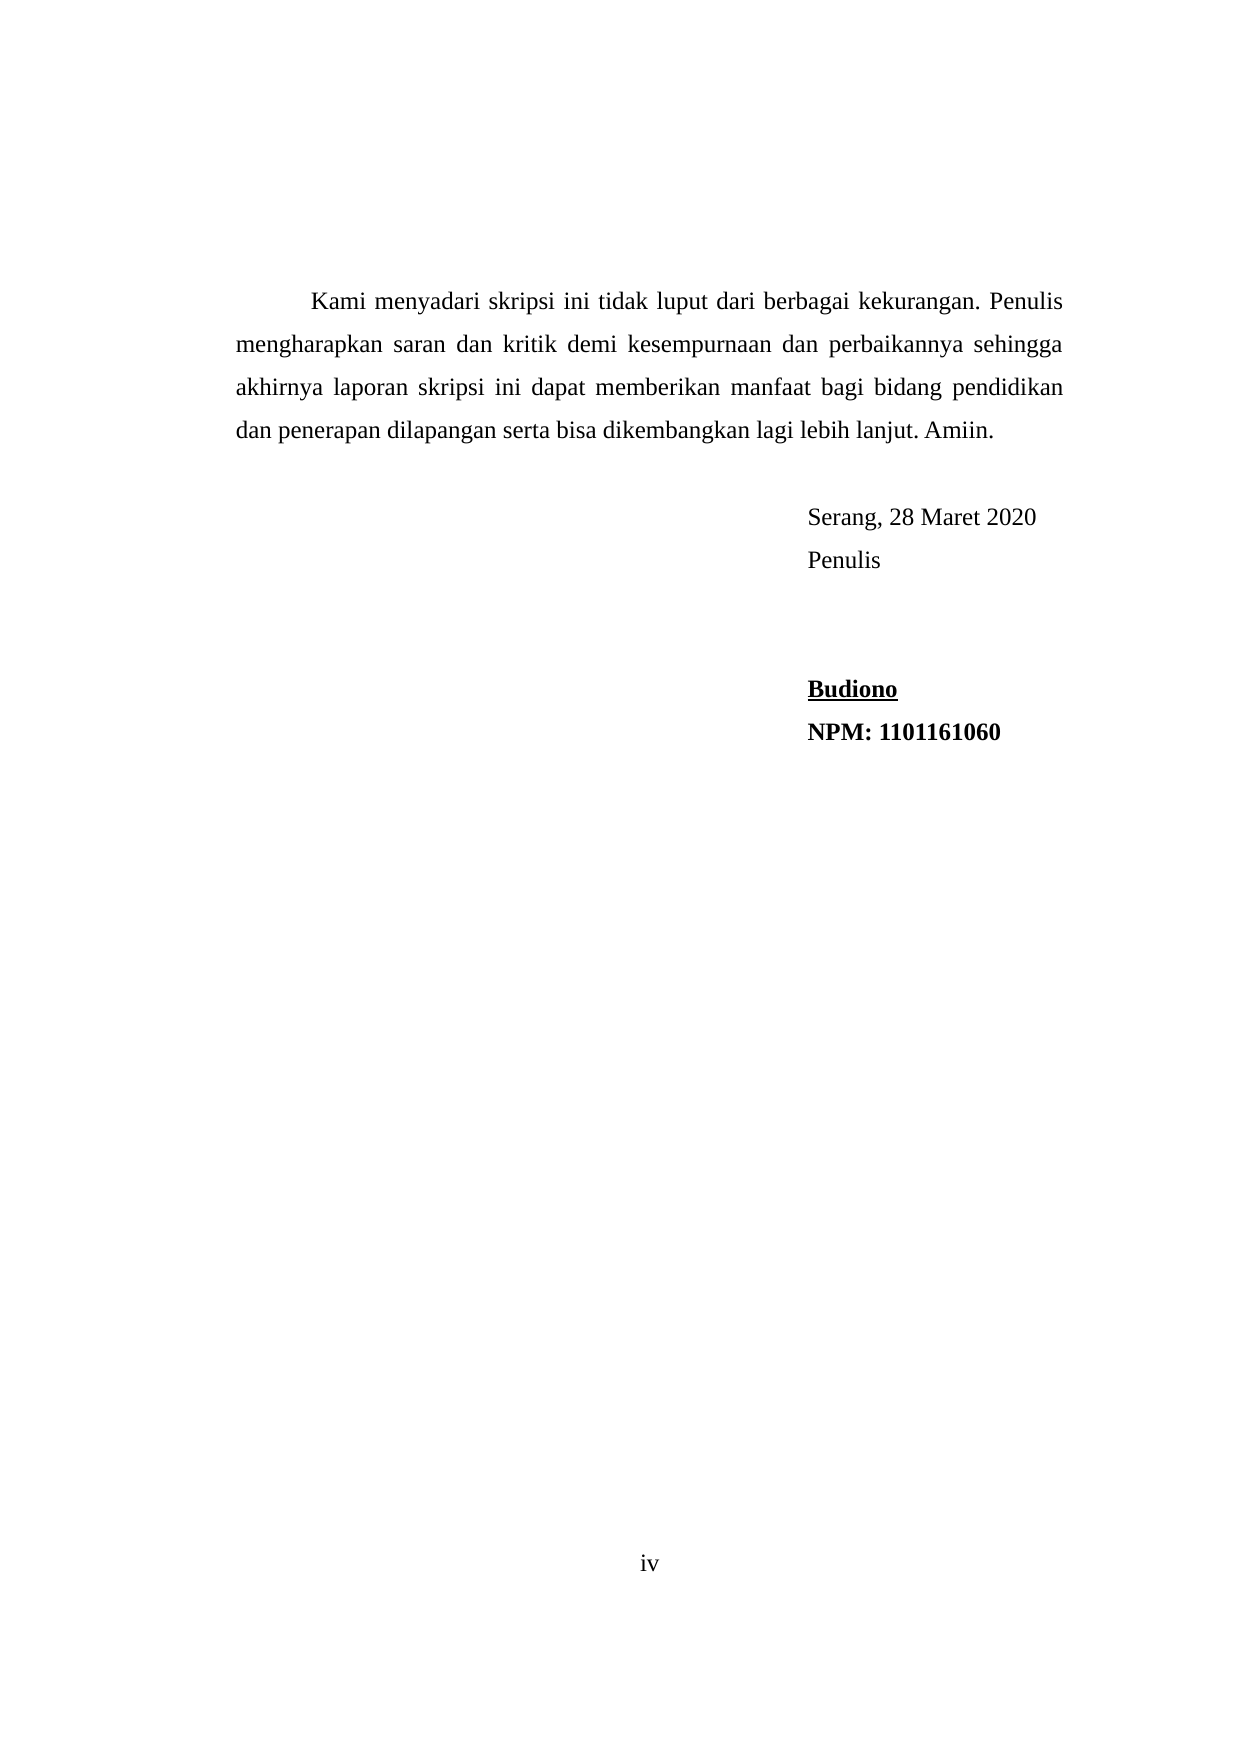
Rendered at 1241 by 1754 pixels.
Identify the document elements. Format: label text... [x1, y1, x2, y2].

text Kami menyadari skripsi ini tidak luput dari berbagai kekurangan. Penulis mengharapkan saran dan kritik demi kesempurnaan dan perbaikannya sehingga akhirnya laporan skripsi ini dapat memberikan manfaat bagi bidang pendidikan dan penerapan dilapangan serta bisa dikembangkan lagi lebih lanjut. Amiin. [236, 286, 1063, 444]
text Budiono [807, 674, 1063, 703]
text Penulis [807, 545, 1063, 574]
text Serang, 28 Maret 2020 [807, 502, 1063, 531]
text NPM: 1101161060 [807, 717, 1063, 746]
